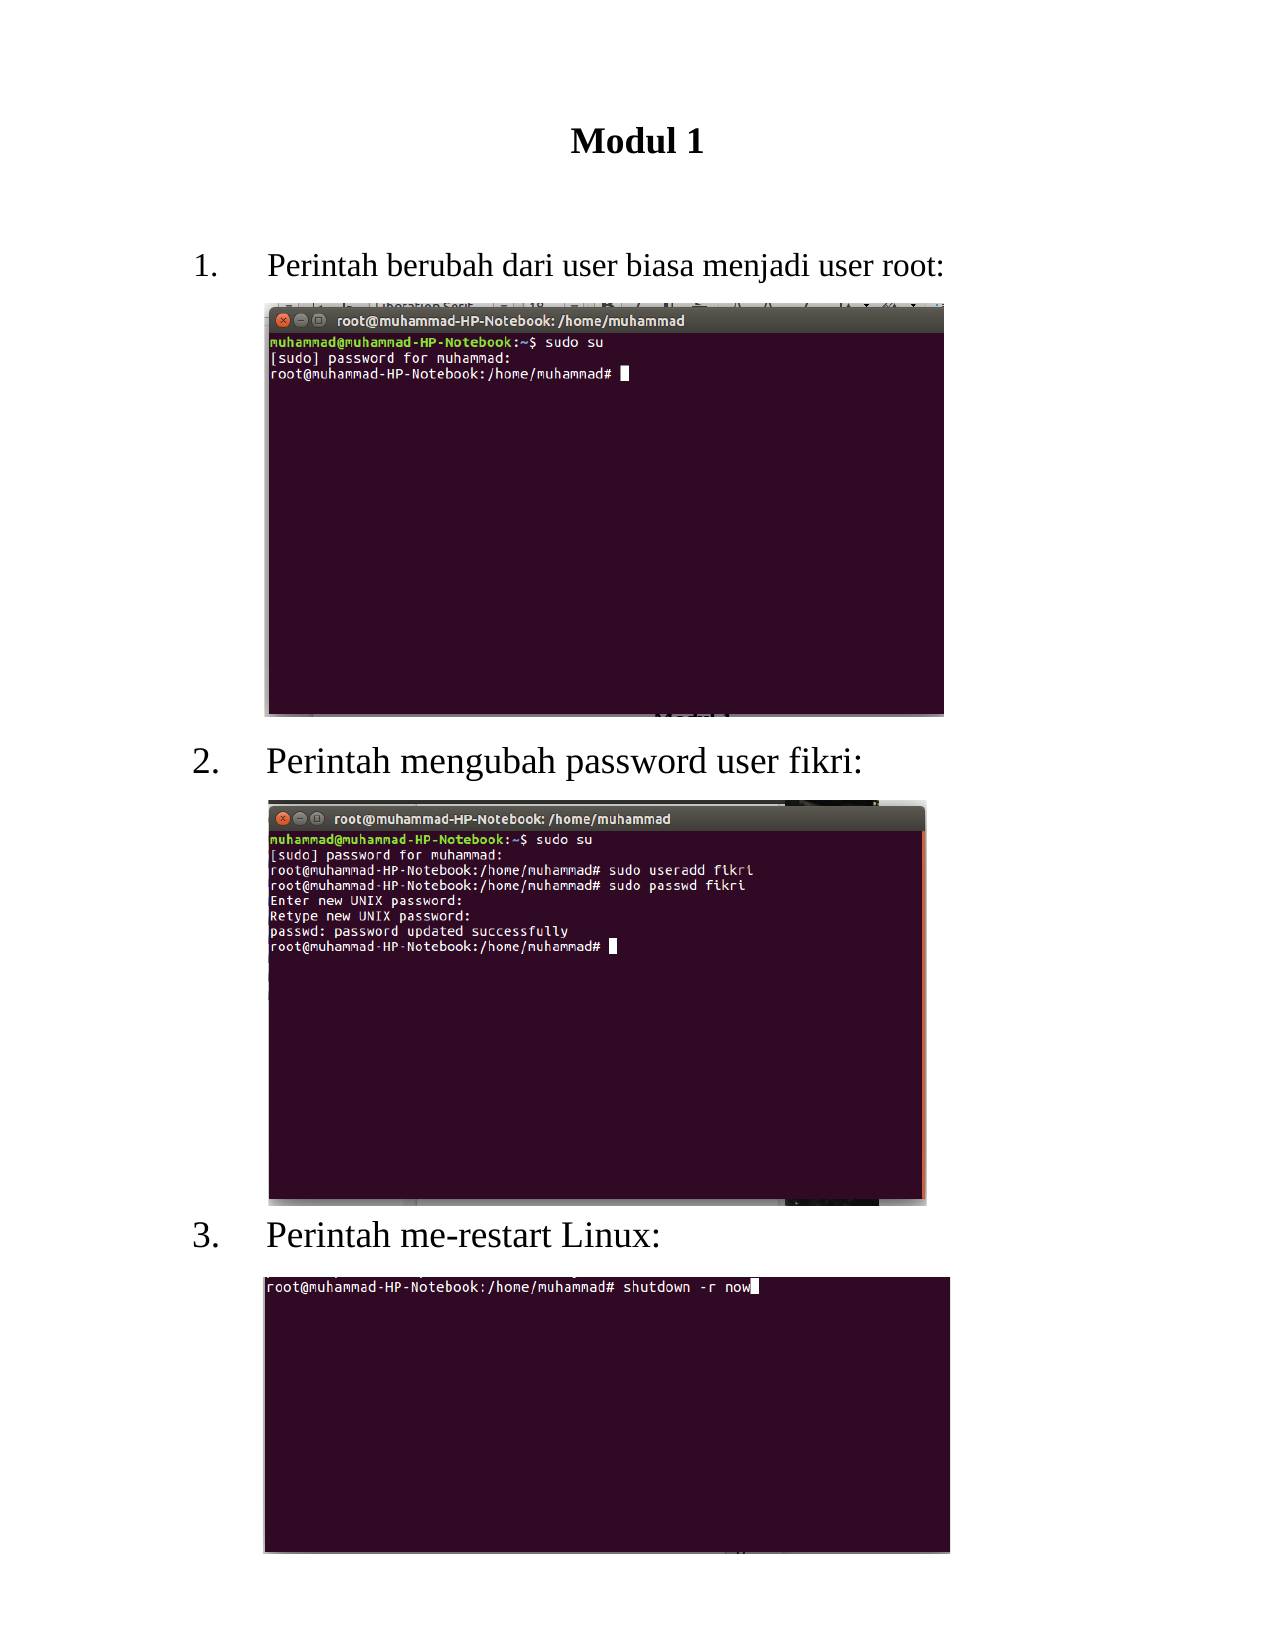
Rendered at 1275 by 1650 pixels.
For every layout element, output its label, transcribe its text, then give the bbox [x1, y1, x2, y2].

picture [264, 303, 944, 717]
subtitle Modul 1 [118, 118, 1157, 161]
subtitle 1. Perintah berubah dari user biasa menjadi user root: [156, 242, 1157, 285]
picture [268, 800, 658, 1206]
list 2. Perintah mengubah password user fikri: [162, 738, 1157, 781]
list 3. Perintah me-restart Linux: [162, 1213, 1157, 1256]
picture [262, 1277, 637, 1554]
